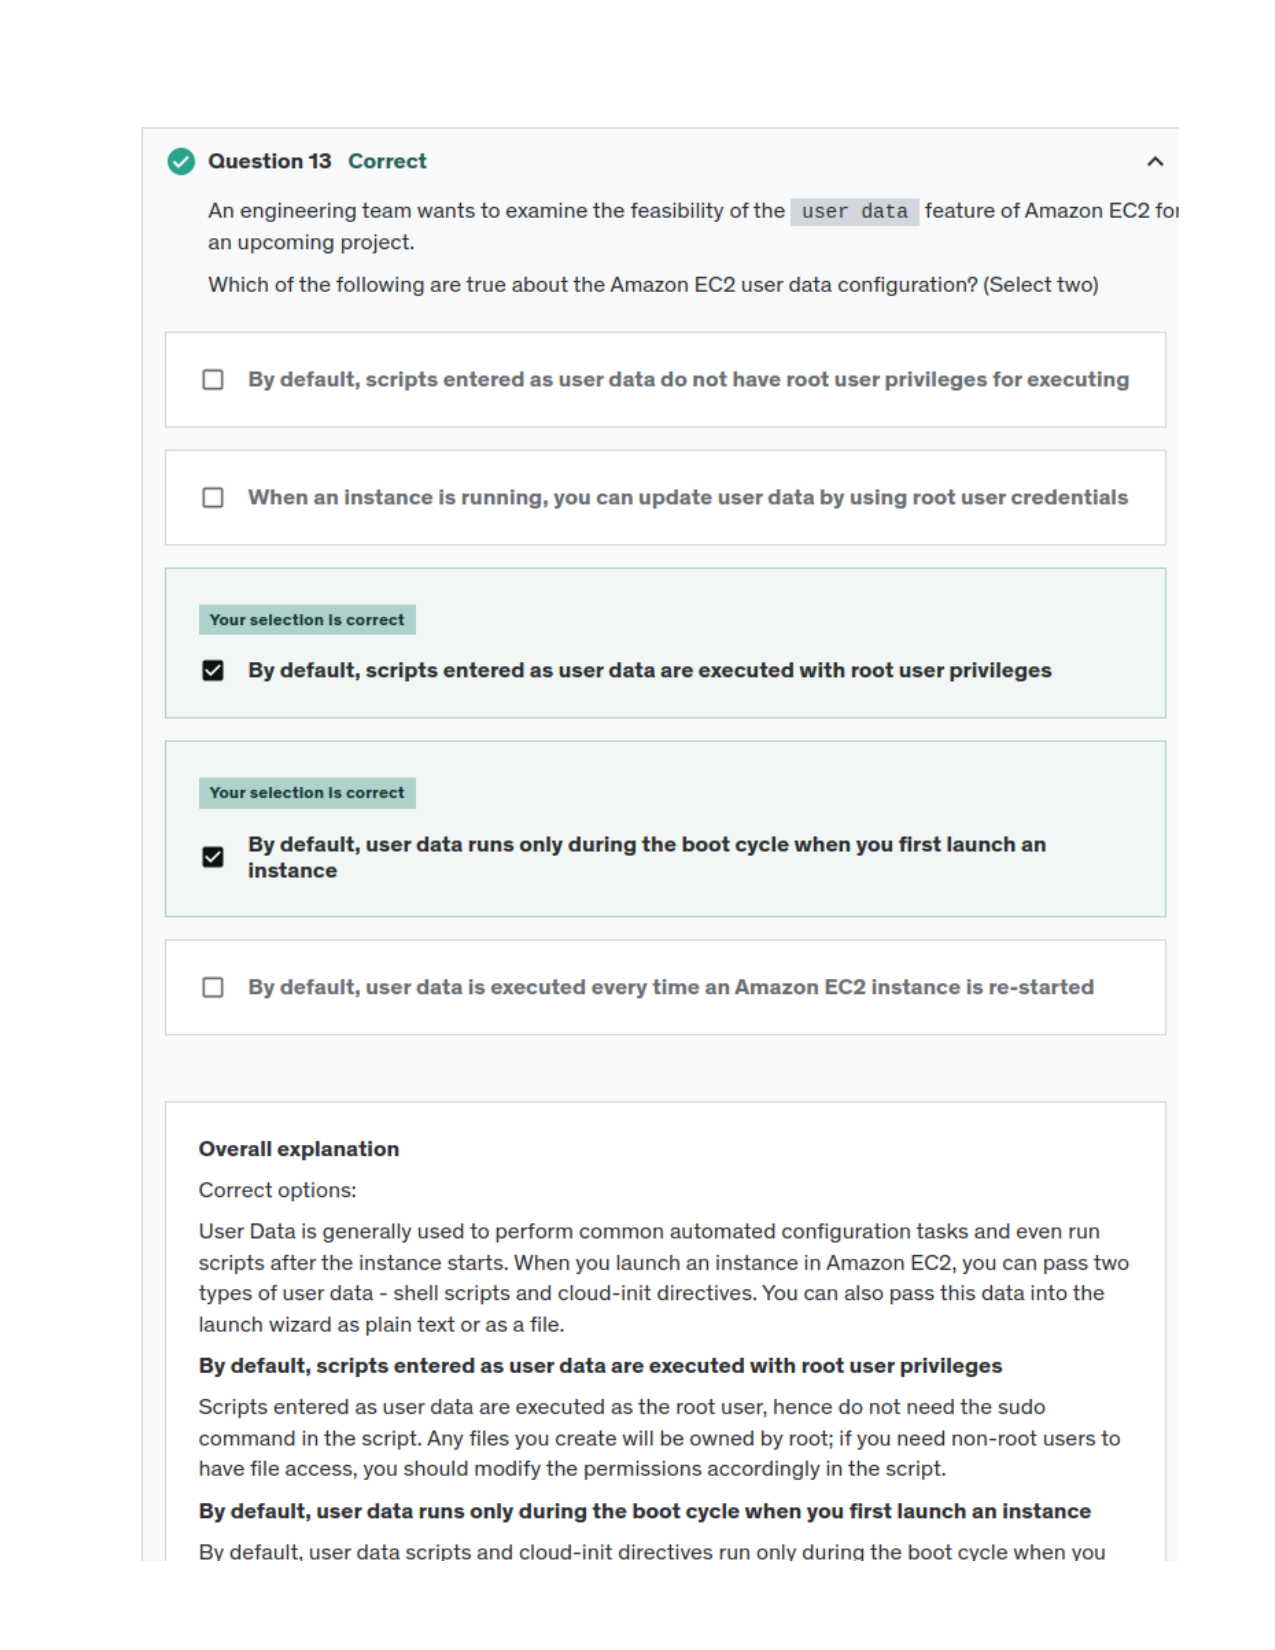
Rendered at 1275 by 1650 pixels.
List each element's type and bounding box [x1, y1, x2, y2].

picture [139, 126, 1179, 1561]
